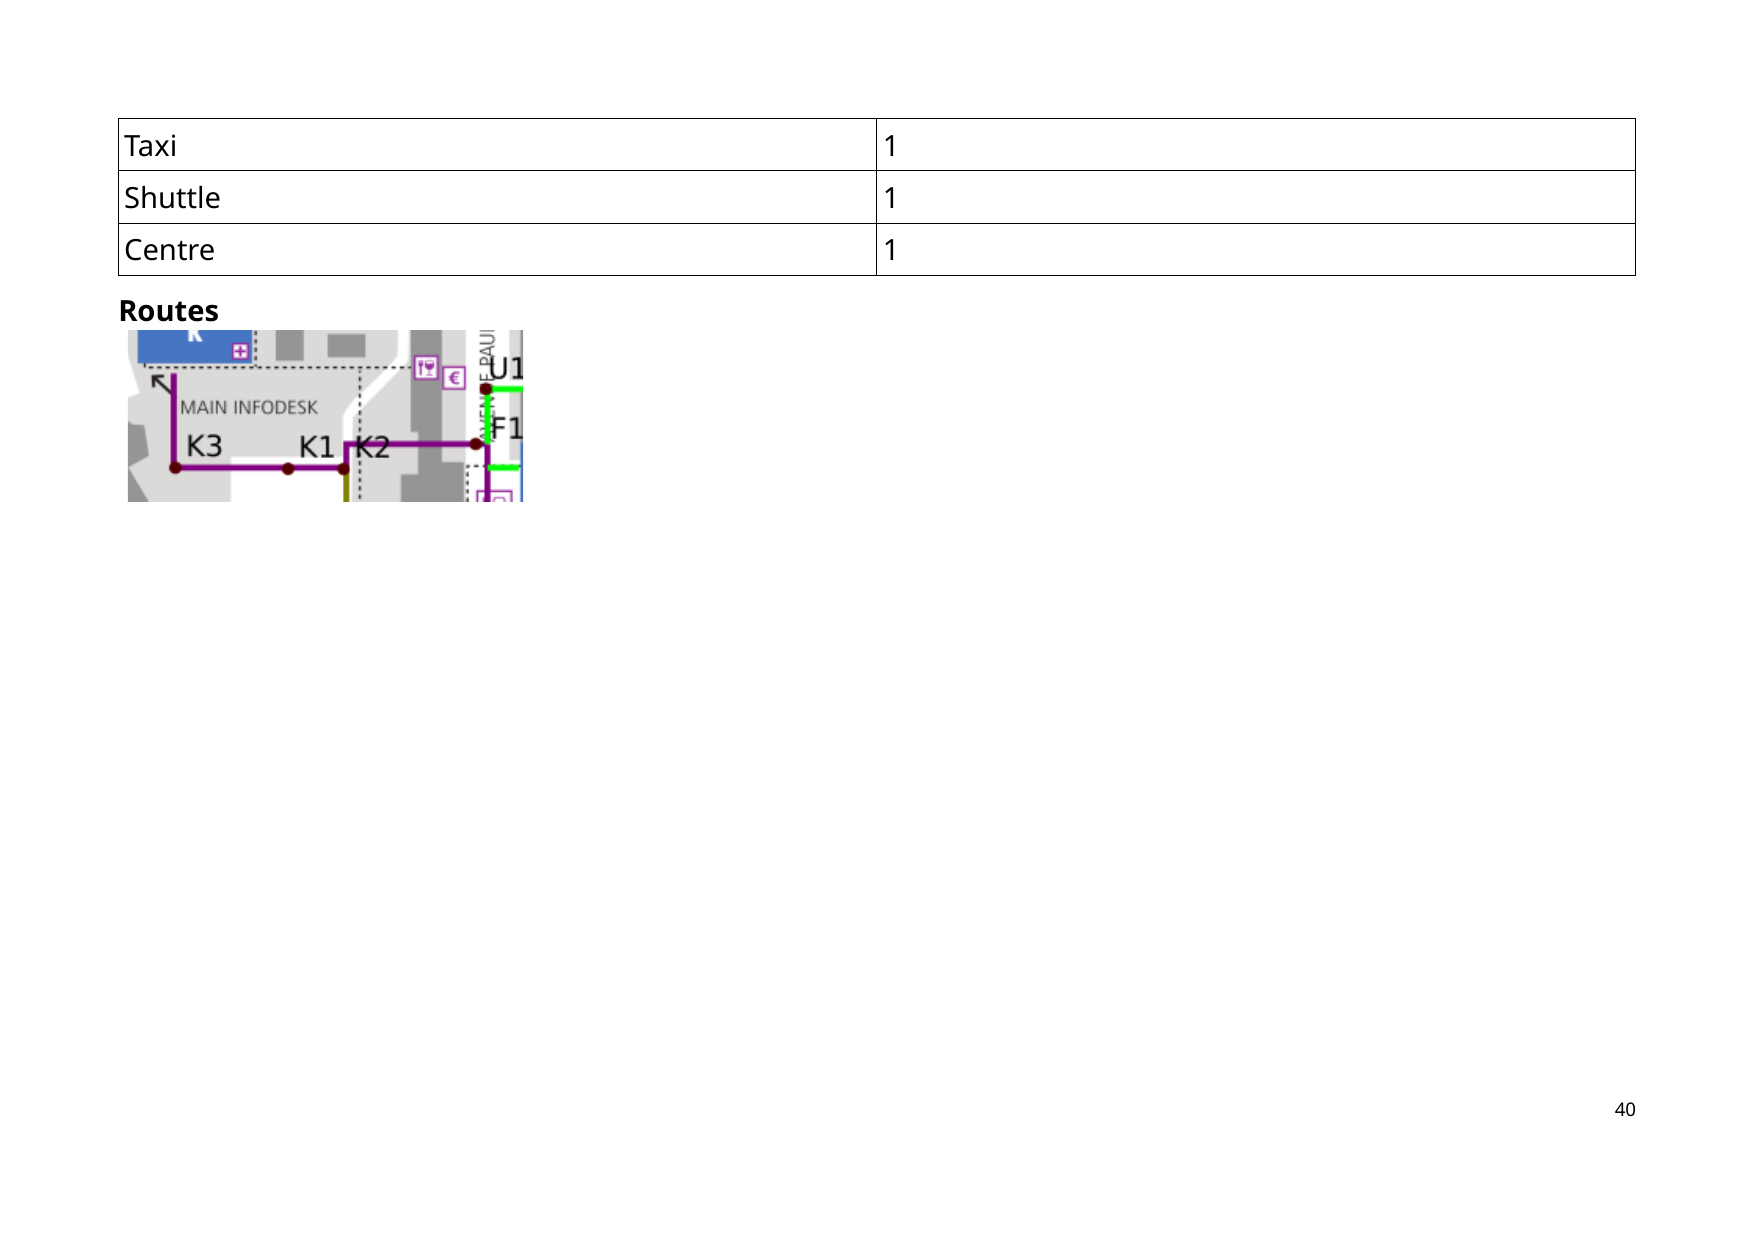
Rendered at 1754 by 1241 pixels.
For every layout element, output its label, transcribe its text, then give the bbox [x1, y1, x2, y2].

table_cell Centre [119, 224, 876, 275]
table_cell 1 [877, 171, 1635, 222]
table_cell Taxi [119, 119, 876, 170]
table_cell 1 [877, 119, 1635, 170]
subtitle Routes [118, 290, 1636, 330]
table_cell 1 [877, 224, 1635, 275]
table_cell Shuttle [119, 171, 876, 222]
picture [127, 330, 524, 502]
